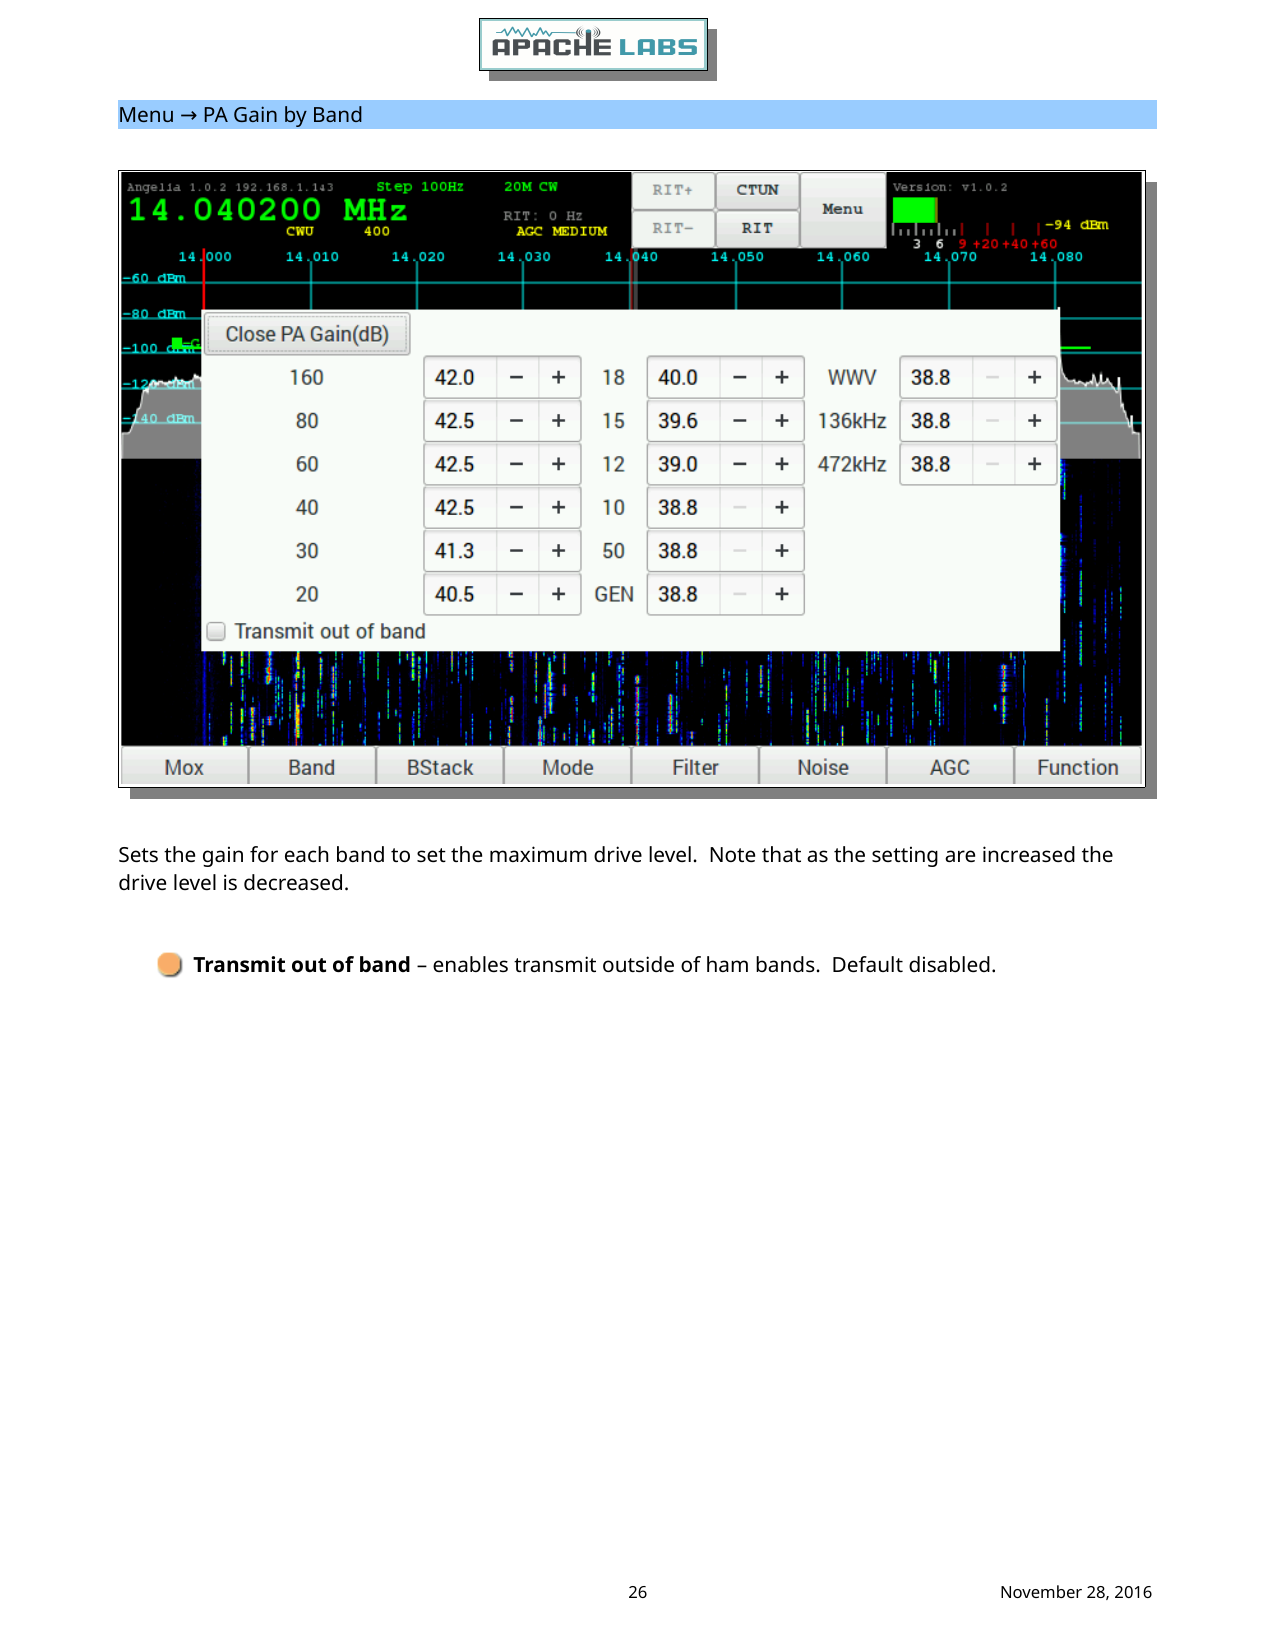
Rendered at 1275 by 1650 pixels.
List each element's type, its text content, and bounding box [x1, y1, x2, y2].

subtitle Menu → PA Gain by Band [118, 100, 1157, 129]
picture [482, 21, 704, 68]
list Transmit out of band – enables transmit outside of ham bands. Default disabled. [156, 950, 1157, 980]
text Sets the gain for each band to set the maximum drive level. Note that as the setting are increased the drive level is decreased. [118, 840, 1157, 897]
picture [121, 172, 1142, 784]
picture [156, 951, 185, 980]
